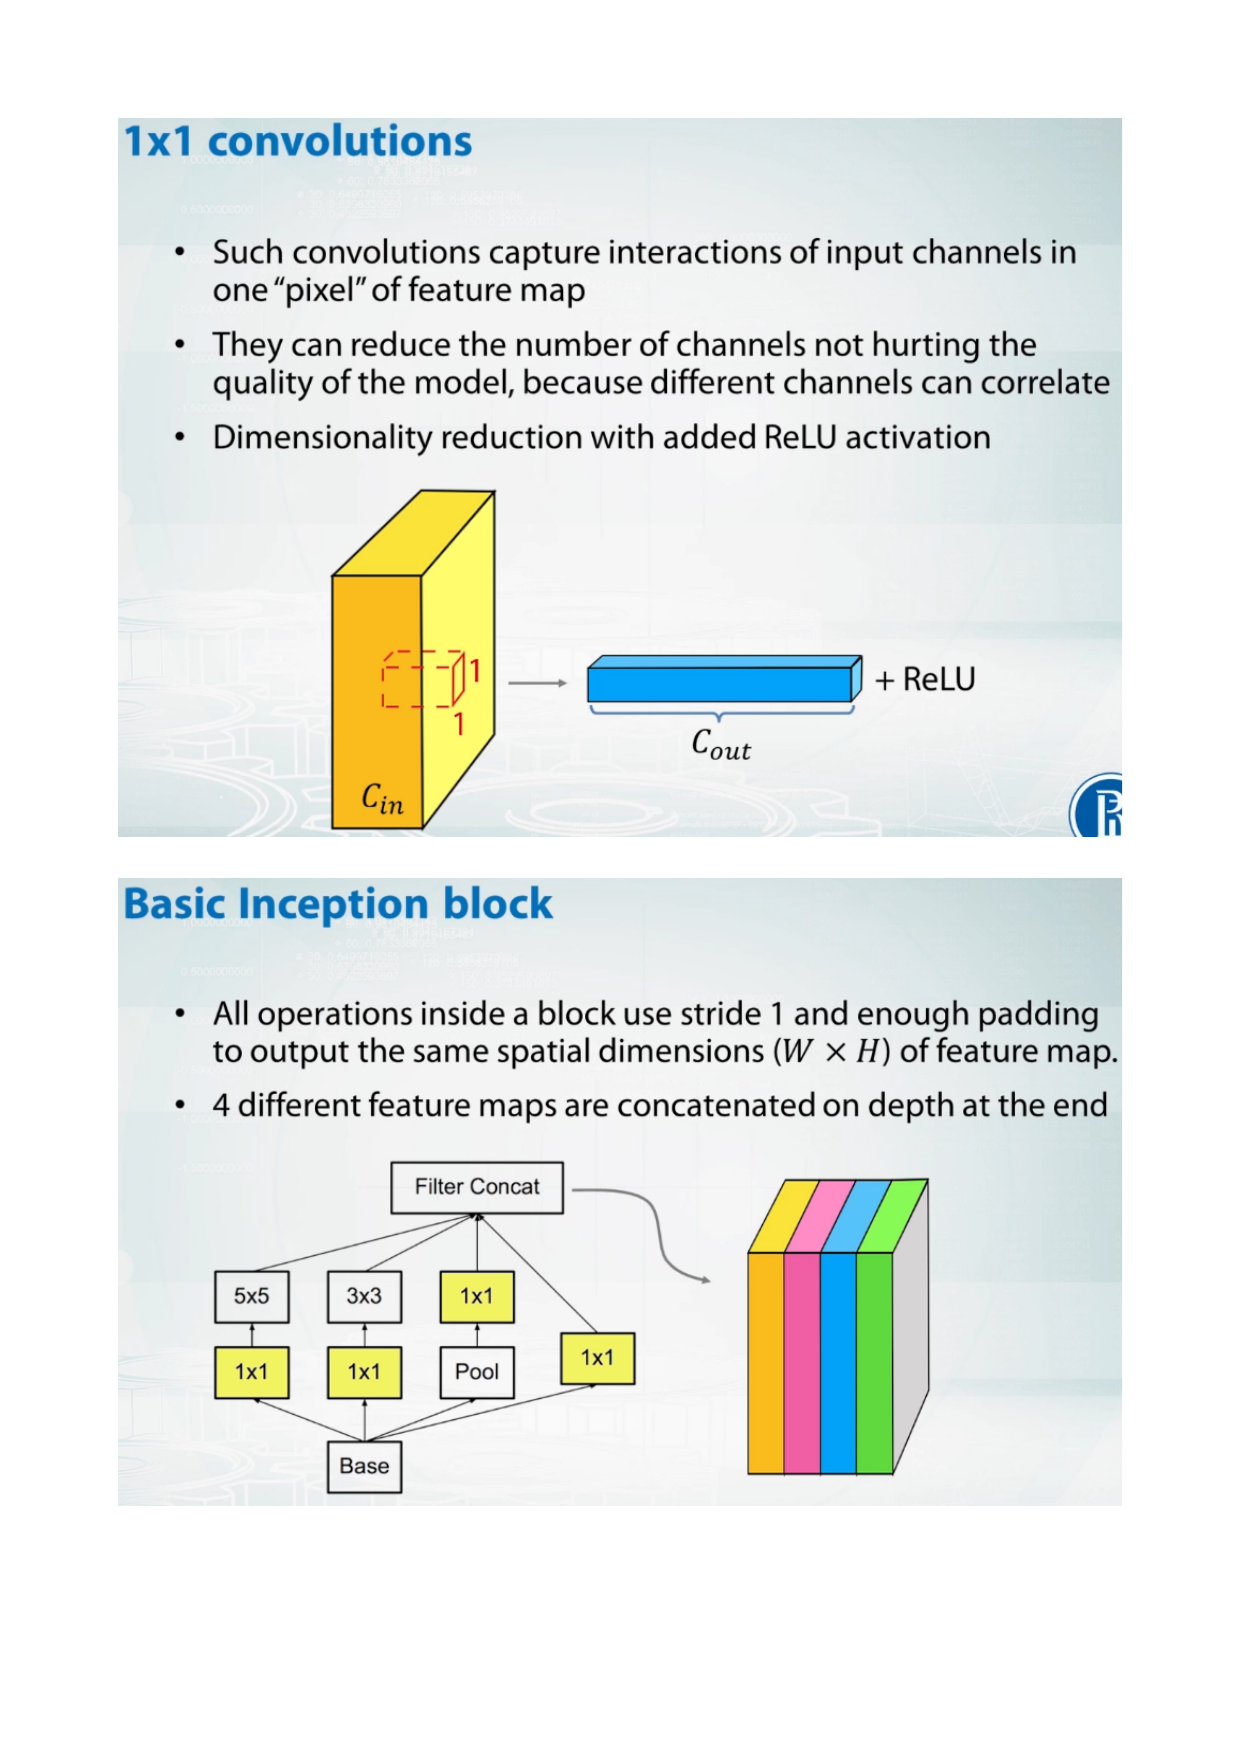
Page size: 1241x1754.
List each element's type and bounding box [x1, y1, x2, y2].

picture [118, 118, 1123, 837]
picture [118, 878, 1123, 1506]
